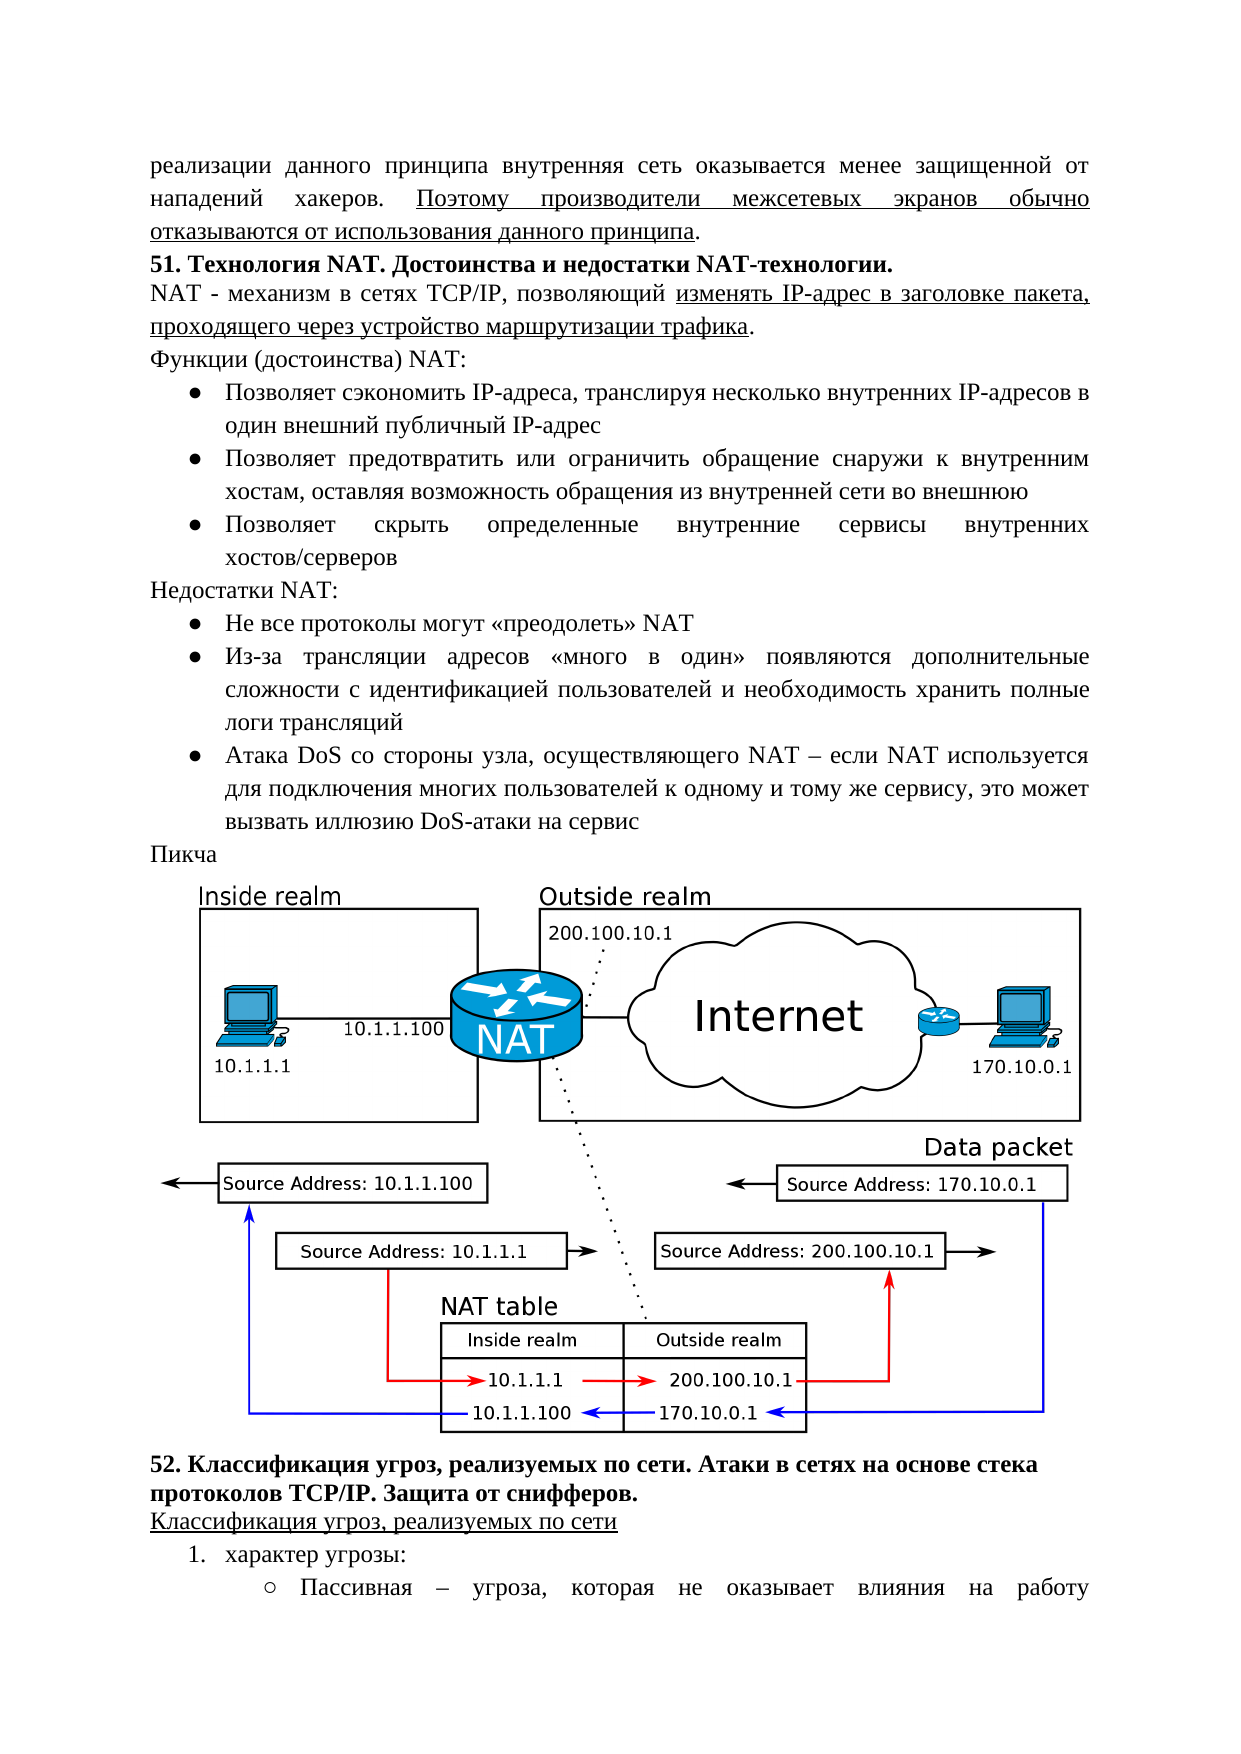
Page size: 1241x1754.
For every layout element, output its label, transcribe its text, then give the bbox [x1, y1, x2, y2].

picture [150, 872, 1091, 1446]
list Пассивная – угроза, которая не оказывает влияния на работу [262, 1572, 1090, 1601]
text Пикча [150, 839, 1090, 868]
title 52. Классификация угроз, реализуемых по сети. Атаки в сетях на основе стека протоколов TCP/IP. Защита от снифферов. [150, 1449, 1090, 1506]
list Не все протоколы могут «преодолеть» NAT [187, 608, 1090, 637]
text реализации данного принципа внутренняя сеть оказывается менее защищенной от нападений хакеров. Поэтому производители межсетевых экранов обычно отказываются от использования данного принципа. [150, 150, 1090, 245]
text Недостатки NAT: [150, 575, 1090, 604]
list характер угрозы: [187, 1539, 1090, 1568]
list Атака DoS со стороны узла, осуществляющего NAT – если NAT используется для подключения многих пользователей к одному и тому же сервису, это может вызвать иллюзию DoS-атаки на сервис [187, 740, 1090, 835]
list Из-за трансляции адресов «много в один» появляются дополнительные сложности с идентификацией пользователей и необходимость хранить полные логи трансляций [187, 641, 1090, 736]
text Функции (достоинства) NAT: [150, 344, 1090, 373]
title 51. Технология NAT. Достоинства и недостатки NAT-технологии. [150, 249, 1090, 278]
list Позволяет скрыть определенные внутренние сервисы внутренних хостов/серверов [187, 509, 1090, 571]
text NAT - механизм в сетях TCP/IP, позволяющий изменять IP-адрес в заголовке пакета, проходящего через устройство маршрутизации трафика. [150, 278, 1090, 339]
list Позволяет сэкономить IP-адреса, транслируя несколько внутренних IP-адресов в один внешний публичный IP-адрес [187, 377, 1090, 439]
list Позволяет предотвратить или ограничить обращение снаружи к внутренним хостам, оставляя возможность обращения из внутренней сети во внешнюю [187, 443, 1090, 505]
text Классификация угроз, реализуемых по сети [150, 1506, 1090, 1535]
